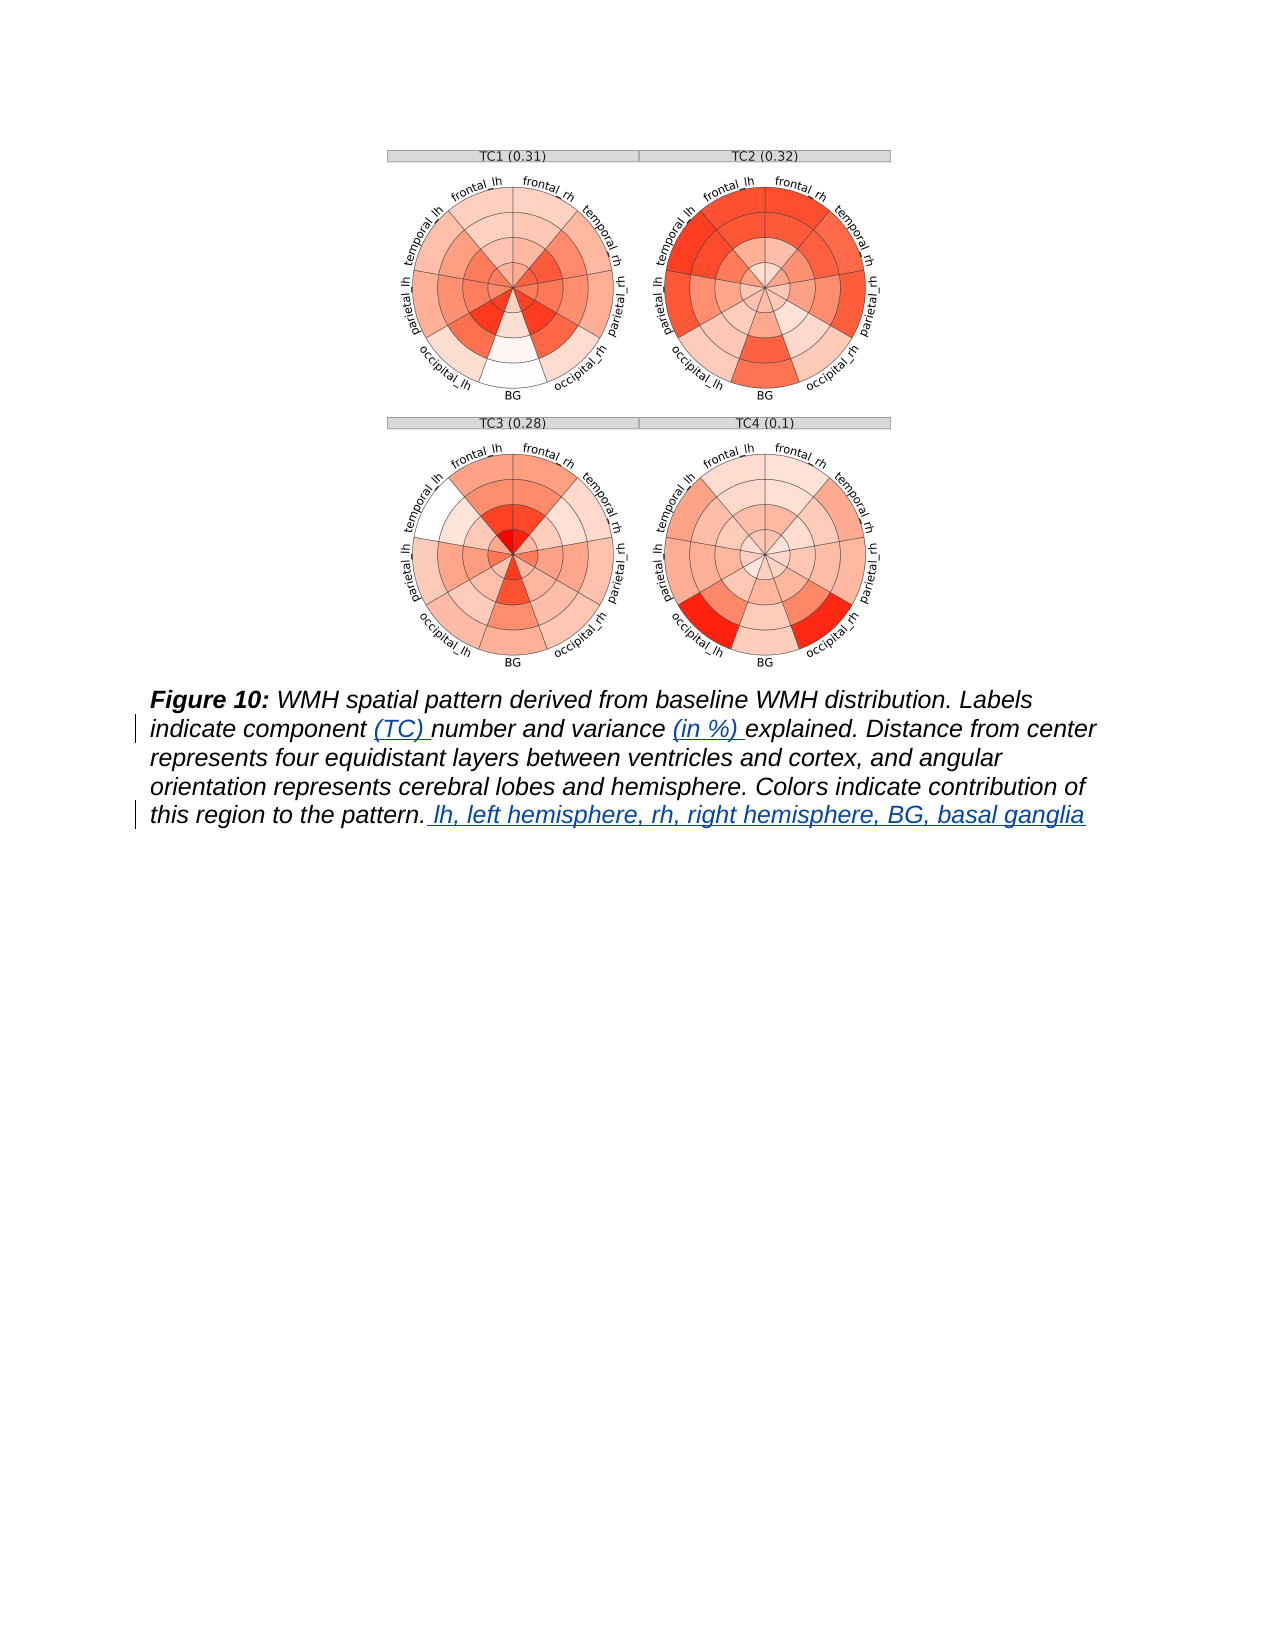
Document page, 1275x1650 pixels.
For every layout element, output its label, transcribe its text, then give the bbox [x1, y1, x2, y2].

text Figure 10: WMH spatial pattern derived from baseline WMH distribution. Labels indicate component (TC) number and variance (in %) explained. Distance from center represents four equidistant layers between ventricles and cortex, and angular orientation represents cerebral lobes and hemisphere. Colors indicate contribution of this region to the pattern. lh, left hemisphere, rh, right hemisphere, BG, basal ganglia [150, 686, 1125, 829]
picture [150, 150, 1125, 686]
